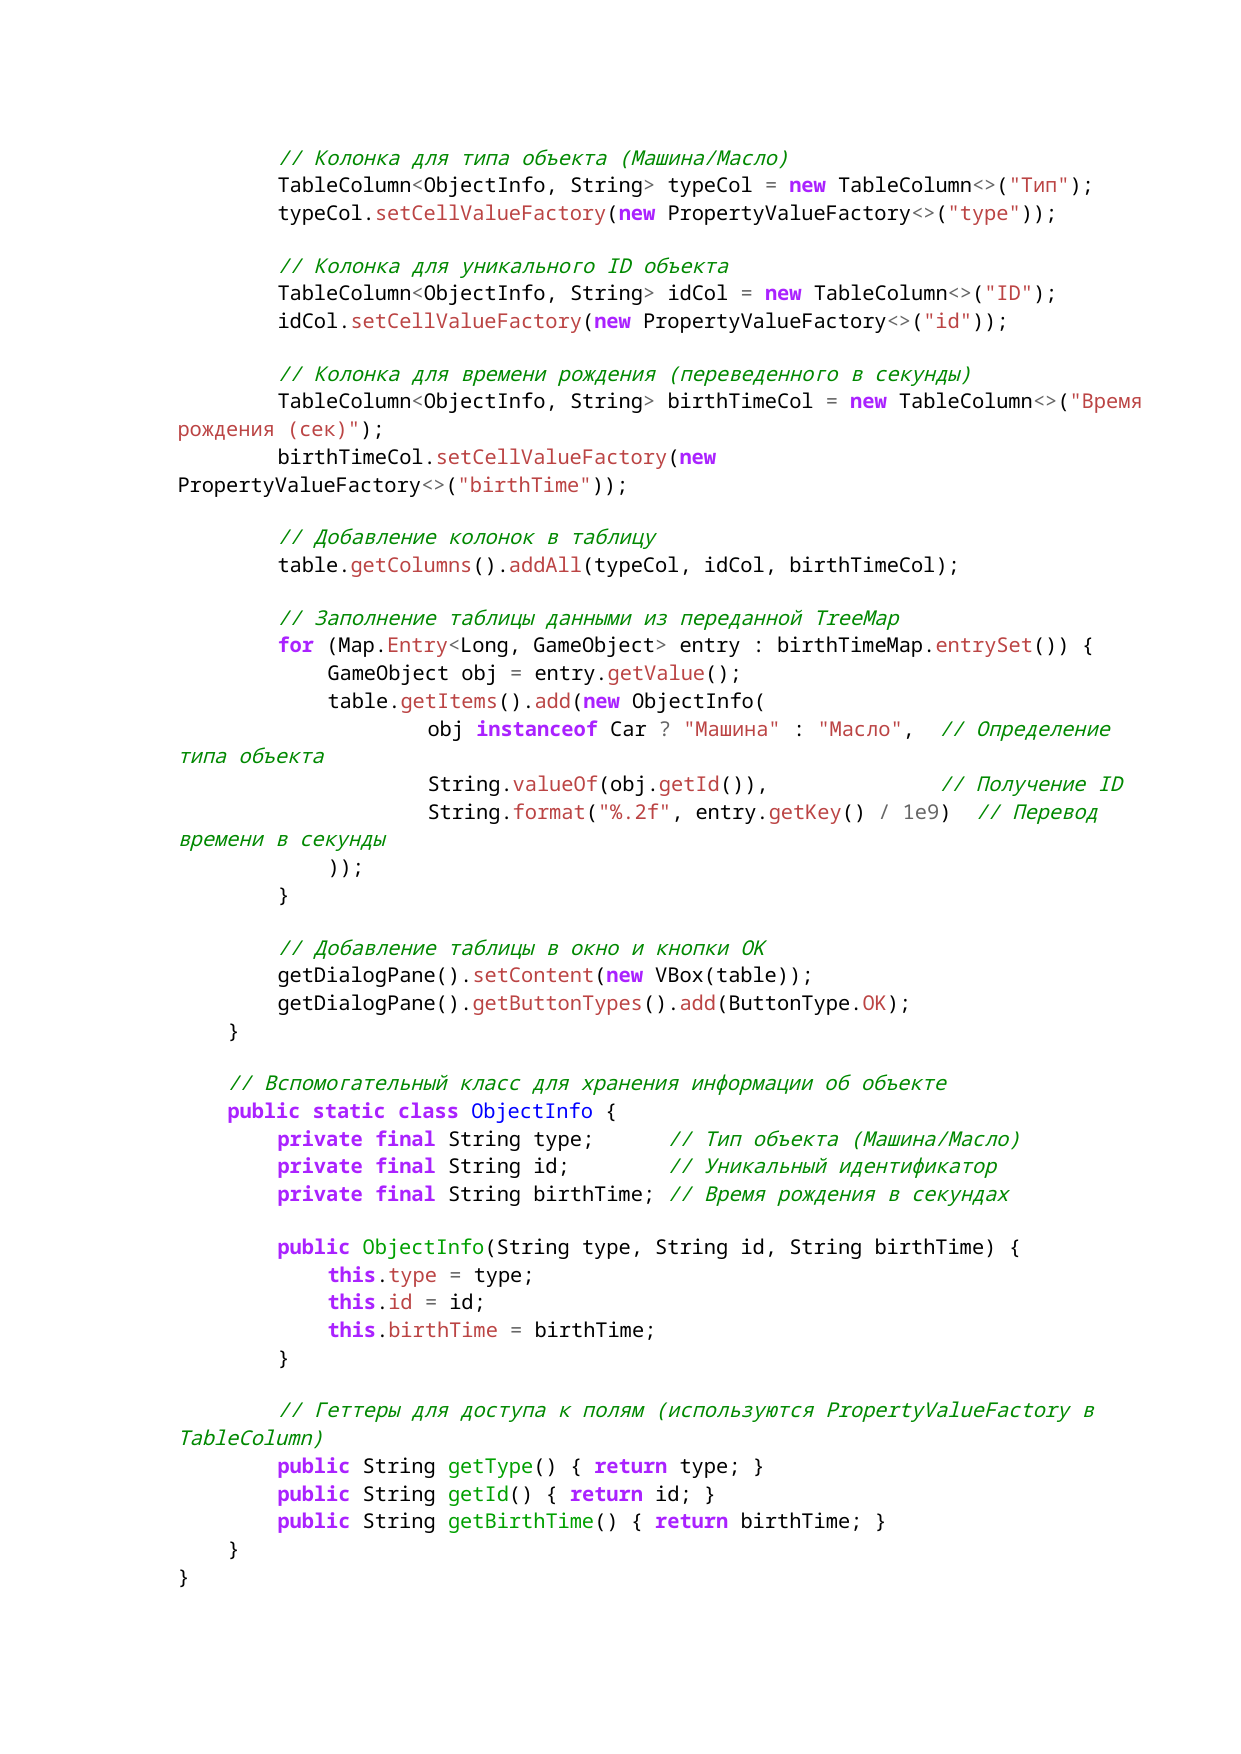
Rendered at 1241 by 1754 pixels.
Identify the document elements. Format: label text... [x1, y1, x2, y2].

text public String getId() { return id; } [177, 1479, 1152, 1507]
text } [177, 1562, 1152, 1590]
text idCol.setCellValueFactory(new PropertyValueFactory<>("id")); [177, 307, 1152, 334]
text // Добавление таблицы в окно и кнопки OK [177, 933, 1152, 961]
text // Колонка для типа объекта (Машина/Масло) [177, 143, 1152, 171]
text } [177, 880, 1152, 908]
text typeCol.setCellValueFactory(new PropertyValueFactory<>("type")); [177, 198, 1152, 226]
text } [177, 1534, 1152, 1562]
text private final String type; // Тип объекта (Машина/Масло) [177, 1124, 1152, 1152]
text TableColumn<ObjectInfo, String> idCol = new TableColumn<>("ID"); [177, 279, 1152, 307]
text String.valueOf(obj.getId()), // Получение ID [177, 769, 1152, 797]
text // Добавление колонок в таблицу [177, 523, 1152, 551]
text // Колонка для времени рождения (переведенного в секунды) [177, 359, 1152, 387]
text getDialogPane().getButtonTypes().add(ButtonType.OK); [177, 988, 1152, 1016]
text public String getBirthTime() { return birthTime; } [177, 1507, 1152, 1534]
text } [177, 1016, 1152, 1044]
text getDialogPane().setContent(new VBox(table)); [177, 961, 1152, 988]
text String.format("%.2f", entry.getKey() / 1e9) // Перевод времени в секунды [177, 797, 1152, 853]
text public ObjectInfo(String type, String id, String birthTime) { [177, 1232, 1152, 1260]
text table.getColumns().addAll(typeCol, idCol, birthTimeCol); [177, 551, 1152, 578]
text )); [177, 853, 1152, 880]
text public String getType() { return type; } [177, 1451, 1152, 1479]
text TableColumn<ObjectInfo, String> birthTimeCol = new TableColumn<>("Время рождения (сек)"); [177, 387, 1152, 442]
text table.getItems().add(new ObjectInfo( [177, 686, 1152, 714]
text birthTimeCol.setCellValueFactory(new PropertyValueFactory<>("birthTime")); [177, 442, 1152, 498]
text // Вспомогательный класс для хранения информации об объекте [177, 1069, 1152, 1097]
text GameObject obj = entry.getValue(); [177, 659, 1152, 686]
text public static class ObjectInfo { [177, 1097, 1152, 1124]
text obj instanceof Car ? "Машина" : "Масло", // Определение типа объекта [177, 714, 1152, 769]
text // Колонка для уникального ID объекта [177, 251, 1152, 279]
text // Геттеры для доступа к полям (используются PropertyValueFactory в TableColumn) [177, 1396, 1152, 1451]
text private final String id; // Уникальный идентификатор [177, 1152, 1152, 1180]
text for (Map.Entry<Long, GameObject> entry : birthTimeMap.entrySet()) { [177, 631, 1152, 659]
text TableColumn<ObjectInfo, String> typeCol = new TableColumn<>("Тип"); [177, 171, 1152, 198]
text // Заполнение таблицы данными из переданной TreeMap [177, 603, 1152, 631]
text this.id = id; [177, 1288, 1152, 1316]
text this.type = type; [177, 1260, 1152, 1288]
text } [177, 1343, 1152, 1371]
text this.birthTime = birthTime; [177, 1316, 1152, 1343]
text private final String birthTime; // Время рождения в секундах [177, 1180, 1152, 1207]
